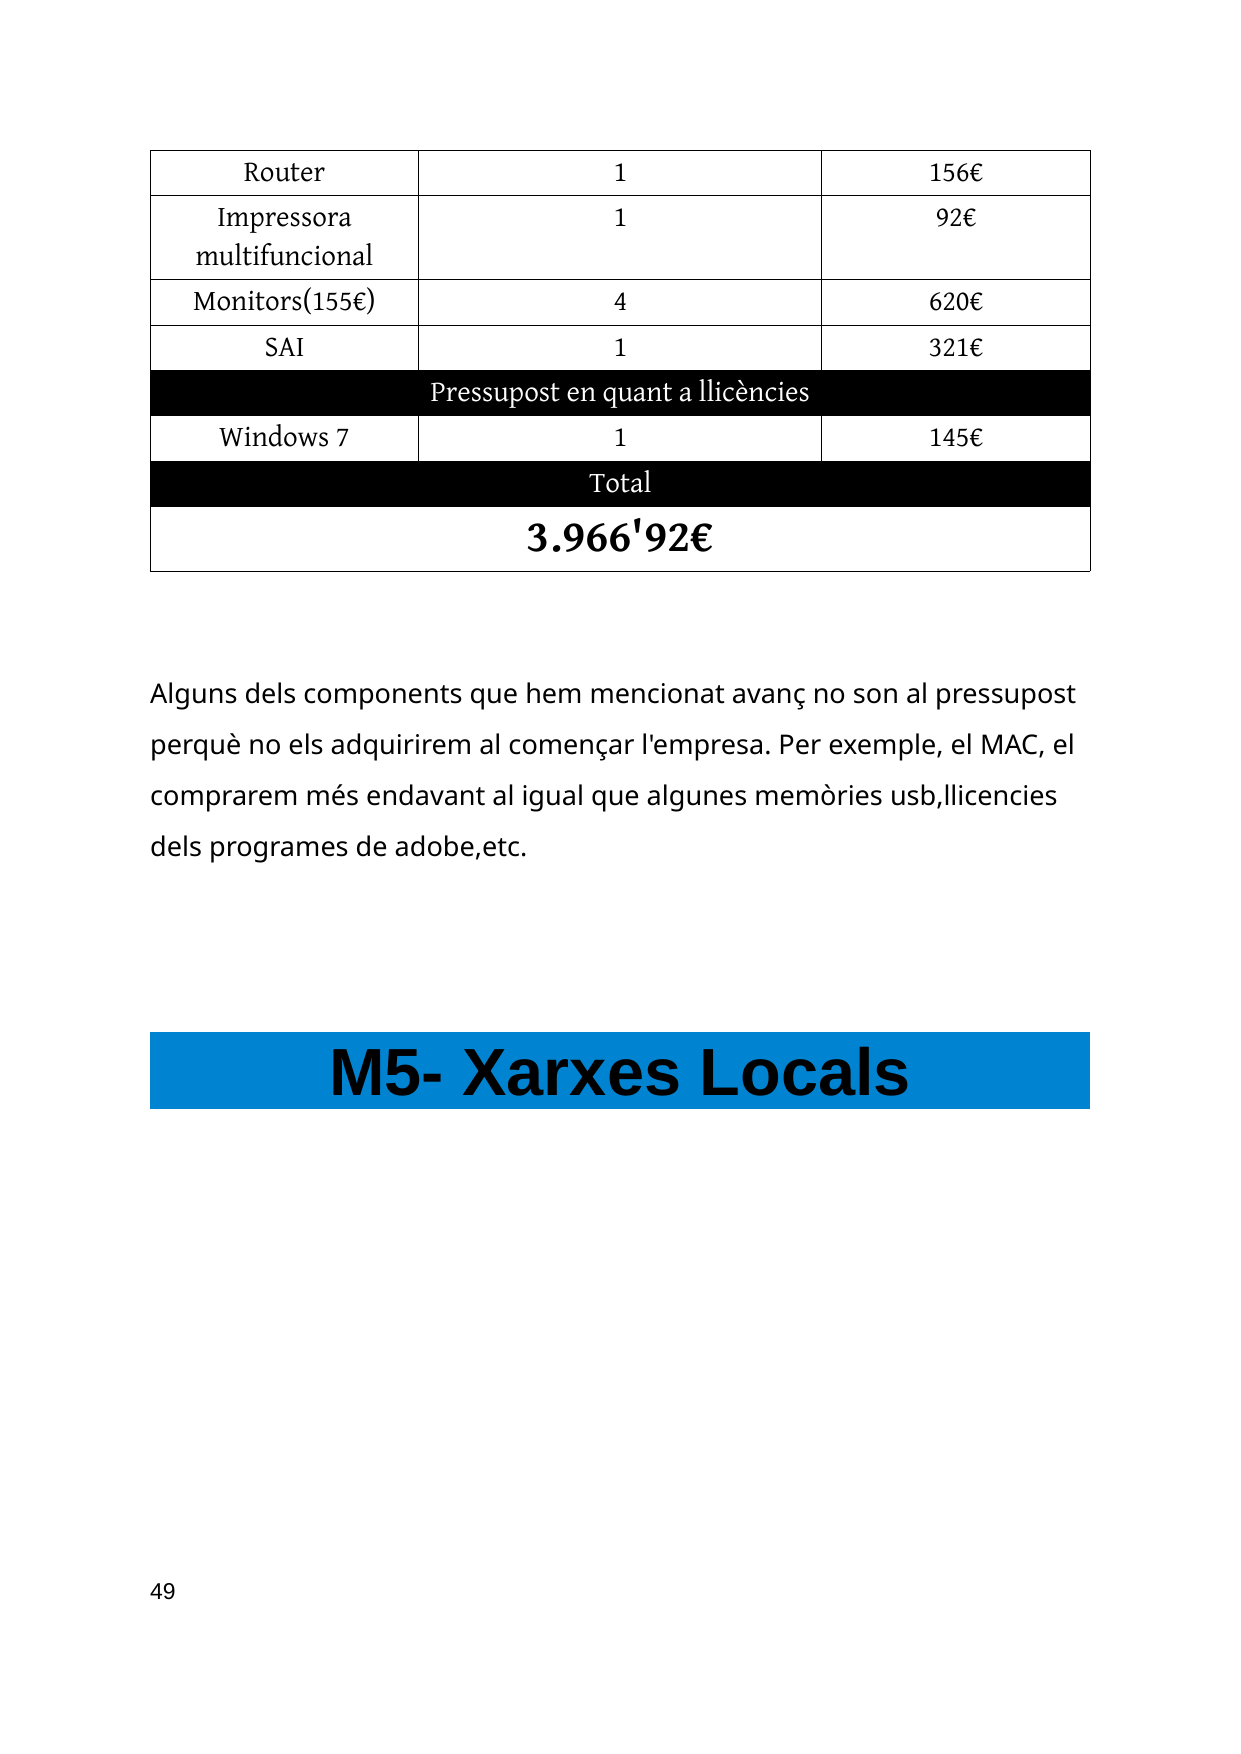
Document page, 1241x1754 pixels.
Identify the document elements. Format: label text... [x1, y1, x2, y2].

table_cell Router [151, 151, 418, 195]
table_cell 620€ [822, 280, 1090, 325]
table_cell 321€ [822, 326, 1090, 370]
table_cell 92€ [822, 196, 1090, 279]
table_cell Pressupost en quant a llicències [151, 371, 1090, 415]
table_cell 3.966'92€ [151, 507, 1090, 571]
table_cell 4 [419, 280, 821, 325]
table_cell Total [151, 462, 1090, 506]
table_cell 156€ [822, 151, 1090, 195]
text Alguns dels components que hem mencionat avanç no son al pressupost perquè no els adquirirem al començar l'empresa. Per exemple, el MAC, el comprarem més endavant al igual que algunes memòries usb,llicencies dels programes de adobe,etc. [150, 675, 1090, 864]
table_cell SAI [151, 326, 418, 370]
table_cell Windows 7 [151, 416, 418, 461]
text M5- Xarxes Locals [150, 1032, 1090, 1109]
table_cell Impressora multifuncional [151, 196, 418, 279]
table_cell Monitors(155€) [151, 280, 418, 325]
table_cell 1 [419, 151, 821, 195]
table_cell 1 [419, 326, 821, 370]
table_cell 145€ [822, 416, 1090, 461]
table_cell 1 [419, 196, 821, 279]
table_cell 1 [419, 416, 821, 461]
